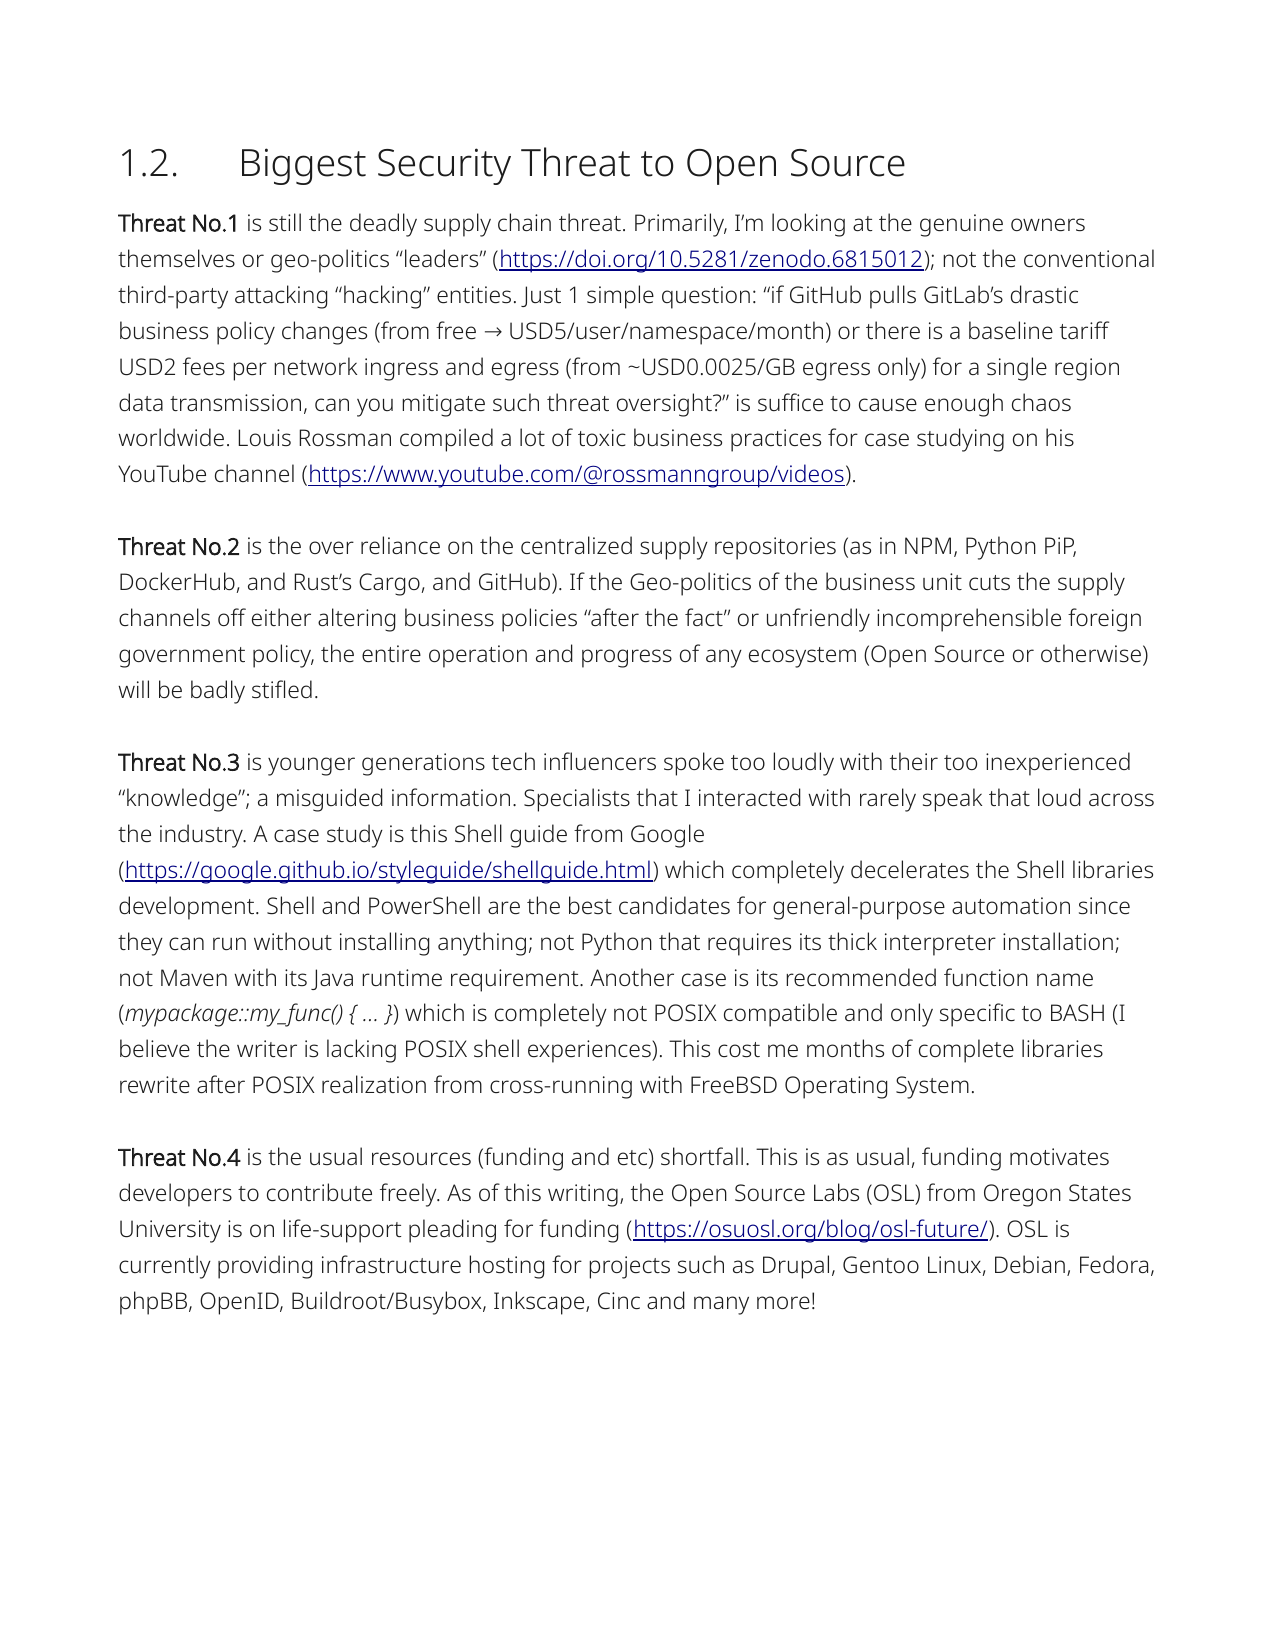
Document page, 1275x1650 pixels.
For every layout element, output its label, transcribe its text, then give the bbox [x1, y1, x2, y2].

text Threat No.2 is the over reliance on the centralized supply repositories (as in NPM, Python PiP, DockerHub, and Rust’s Cargo, and GitHub). If the Geo-politics of the business unit cuts the supply channels off either altering business policies “after the fact” or unfriendly incomprehensible foreign government policy, the entire operation and progress of any ecosystem (Open Source or otherwise) will be badly stifled. [118, 530, 1157, 705]
text Threat No.4 is the usual resources (funding and etc) shortfall. This is as usual, funding motivates developers to contribute freely. As of this writing, the Open Source Labs (OSL) from Oregon States University is on life-support pleading for funding (https://osuosl.org/blog/osl-future/). OSL is currently providing infrastructure hosting for projects such as Drupal, Gentoo Linux, Debian, Fedora, phpBB, OpenID, Buildroot/Busybox, Inkscape, Cinc and many more! [118, 1141, 1157, 1316]
subtitle Biggest Security Threat to Open Source [118, 136, 1157, 187]
text Threat No.3 is younger generations tech influencers spoke too loudly with their too inexperienced “knowledge”; a misguided information. Specialists that I interacted with rarely speak that loud across the industry. A case study is this Shell guide from Google (https://google.github.io/styleguide/shellguide.html) which completely decelerates the Shell libraries development. Shell and PowerShell are the best candidates for general-purpose automation since they can run without installing anything; not Python that requires its thick interpreter installation; not Maven with its Java runtime requirement. Another case is its recommended function name (mypackage::my_func() { … }) which is completely not POSIX compatible and only specific to BASH (I believe the writer is lacking POSIX shell experiences). This cost me months of complete libraries rewrite after POSIX realization from cross-running with FreeBSD Operating System. [118, 746, 1157, 1101]
text Threat No.1 is still the deadly supply chain threat. Primarily, I’m looking at the genuine owners themselves or geo-politics “leaders” (https://doi.org/10.5281/zenodo.6815012); not the conventional third-party attacking “hacking” entities. Just 1 simple question: “if GitHub pulls GitLab’s drastic business policy changes (from free → USD5/user/namespace/month) or there is a baseline tariff USD2 fees per network ingress and egress (from ~USD0.0025/GB egress only) for a single region data transmission, can you mitigate such threat oversight?” is suffice to cause enough chaos worldwide. Louis Rossman compiled a lot of toxic business practices for case studying on his YouTube channel (https://www.youtube.com/@rossmanngroup/videos). [118, 207, 1157, 489]
